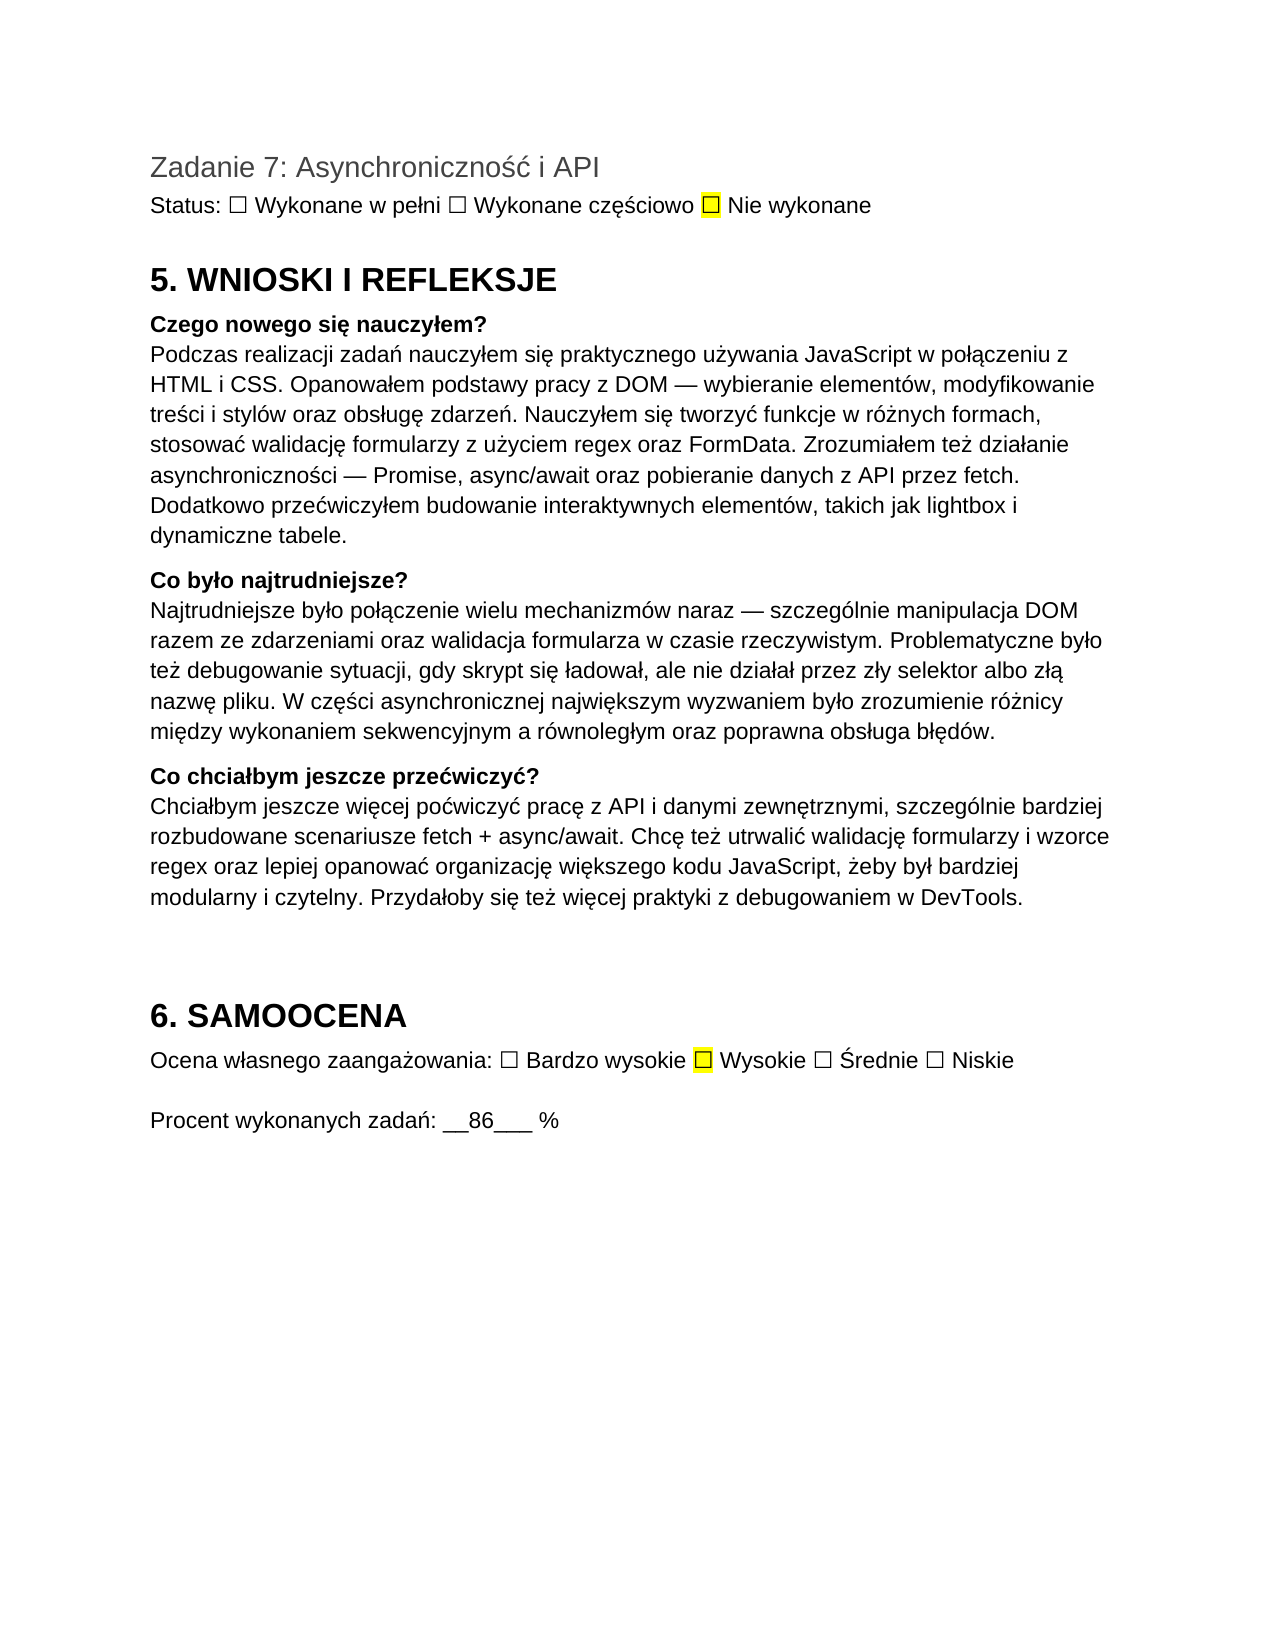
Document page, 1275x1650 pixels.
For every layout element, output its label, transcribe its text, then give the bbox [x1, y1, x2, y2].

text Procent wykonanych zadań: __86___ % [150, 1107, 1125, 1134]
text Status: ☐ Wykonane w pełni ☐ Wykonane częściowo ☐ Nie wykonane [150, 192, 1125, 218]
text Co było najtrudniejsze? Najtrudniejsze było połączenie wielu mechanizmów naraz — szczególnie manipulacja DOM razem ze zdarzeniami oraz walidacja formularza w czasie rzeczywistym. Problematyczne było też debugowanie sytuacji, gdy skrypt się ładował, ale nie działał przez zły selektor albo złą nazwę pliku. W części asynchronicznej największym wyzwaniem było zrozumienie różnicy między wykonaniem sekwencyjnym a równoległym oraz poprawna obsługa błędów. [150, 567, 1125, 744]
text Co chciałbym jeszcze przećwiczyć? Chciałbym jeszcze więcej poćwiczyć pracę z API i danymi zewnętrznymi, szczególnie bardziej rozbudowane scenariusze fetch + async/await. Chcę też utrwalić walidację formularzy i wzorce regex oraz lepiej opanować organizację większego kodu JavaScript, żeby był bardziej modularny i czytelny. Przydałoby się też więcej praktyki z debugowaniem w DevTools. [150, 763, 1125, 910]
text Czego nowego się nauczyłem? Podczas realizacji zadań nauczyłem się praktycznego używania JavaScript w połączeniu z HTML i CSS. Opanowałem podstawy pracy z DOM — wybieranie elementów, modyfikowanie treści i stylów oraz obsługę zdarzeń. Nauczyłem się tworzyć funkcje w różnych formach, stosować walidację formularzy z użyciem regex oraz FormData. Zrozumiałem też działanie asynchroniczności — Promise, async/await oraz pobieranie danych z API przez fetch. Dodatkowo przećwiczyłem budowanie interaktywnych elementów, takich jak lightbox i dynamiczne tabele. [150, 311, 1125, 548]
subtitle 5. WNIOSKI I REFLEKSJE [150, 259, 1125, 298]
subtitle Zadanie 7: Asynchroniczność i API [150, 150, 1125, 183]
text Ocena własnego zaangażowania: ☐ Bardzo wysokie ☐ Wysokie ☐ Średnie ☐ Niskie [150, 1047, 1125, 1073]
subtitle 6. SAMOOCENA [150, 996, 1125, 1034]
